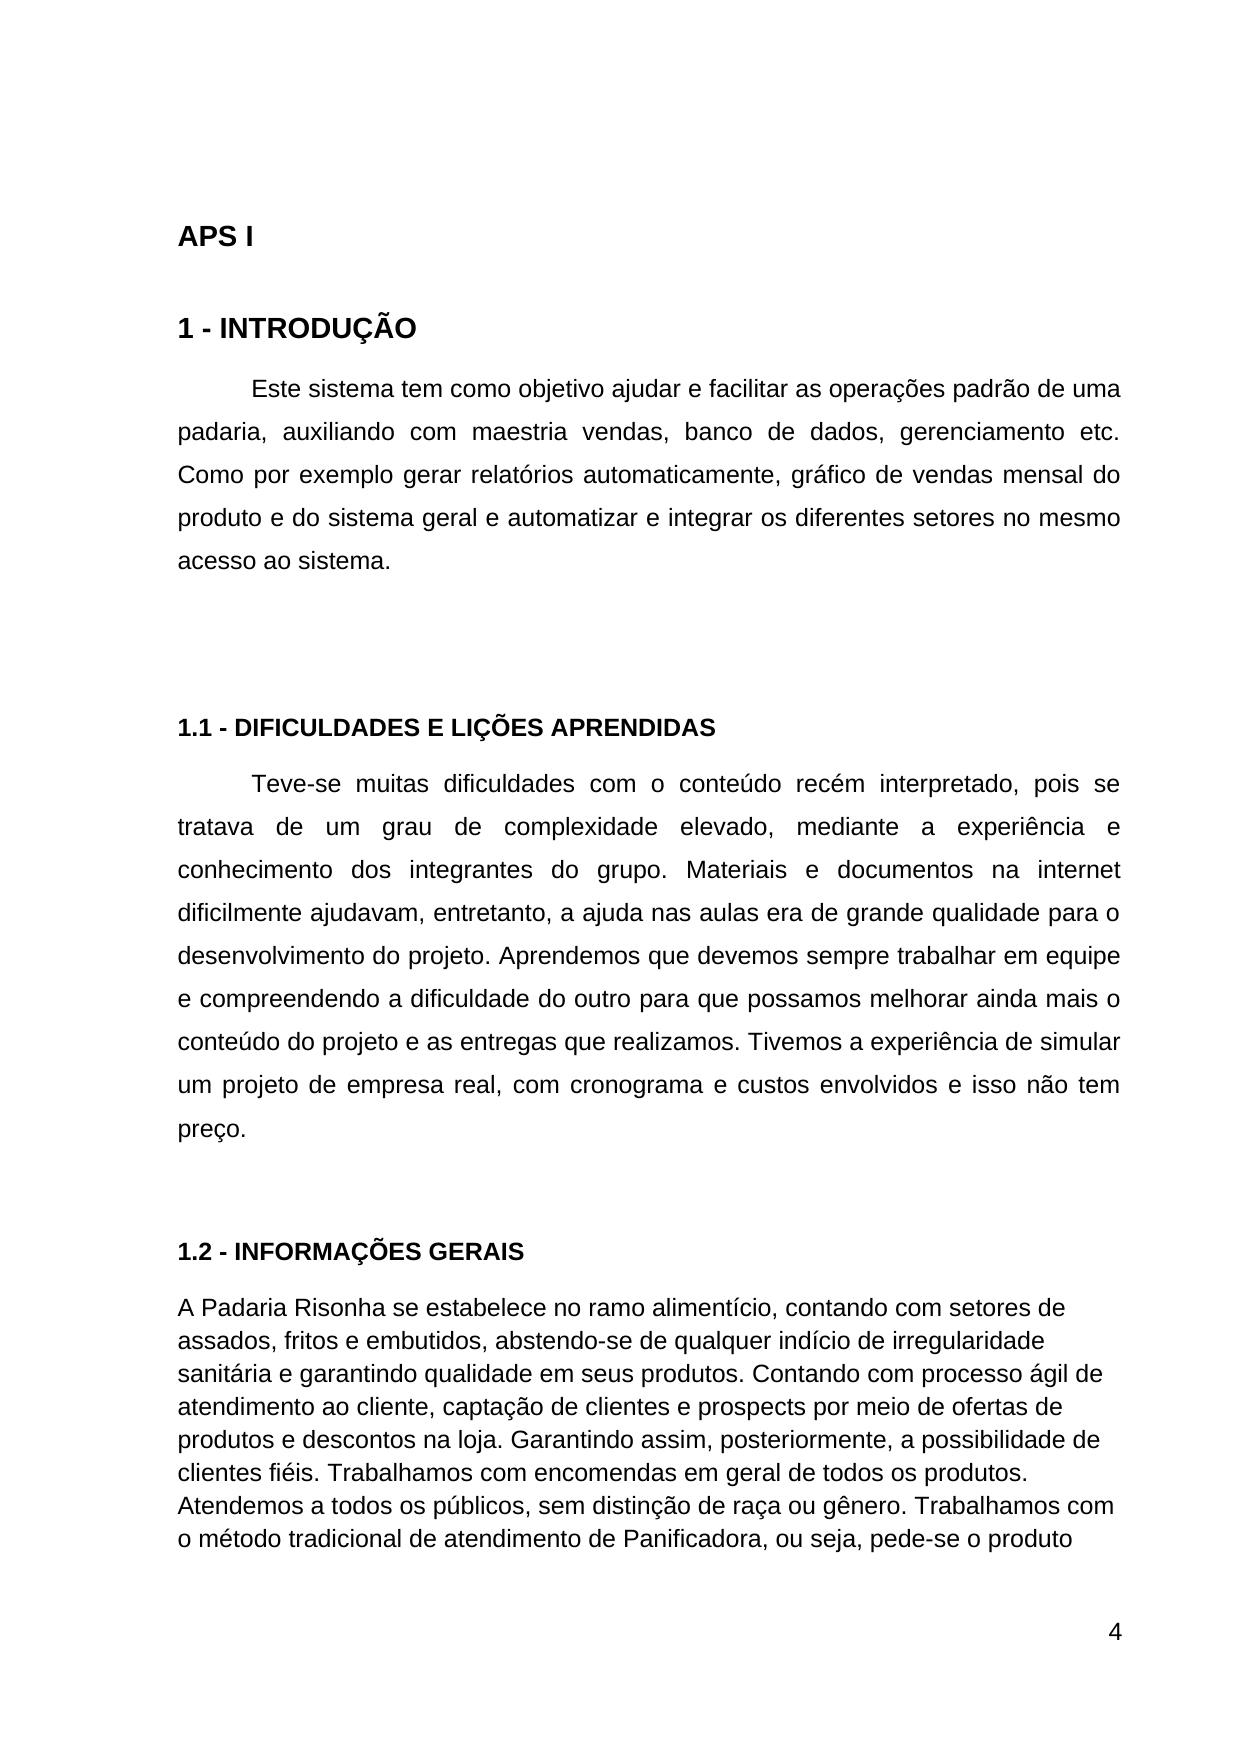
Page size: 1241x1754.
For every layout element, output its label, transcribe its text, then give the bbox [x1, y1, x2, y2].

subtitle 1 - INTRODUÇÃO [177, 311, 1122, 344]
subtitle 1.1 - DIFICULDADES E LIÇÕES APRENDIDAS [177, 713, 1122, 742]
text Teve-se muitas dificuldades com o conteúdo recém interpretado, pois se tratava de um grau de complexidade elevado, mediante a experiência e conhecimento dos integrantes do grupo. Materiais e documentos na internet dificilmente ajudavam, entretanto, a ajuda nas aulas era de grande qualidade para o desenvolvimento do projeto. Aprendemos que devemos sempre trabalhar em equipe e compreendendo a dificuldade do outro para que possamos melhorar ainda mais o conteúdo do projeto e as entregas que realizamos. Tivemos a experiência de simular um projeto de empresa real, com cronograma e custos envolvidos e isso não tem preço. [177, 769, 1122, 1142]
subtitle 1.2 - INFORMAÇÕES GERAIS [177, 1237, 1122, 1266]
text A Padaria Risonha se estabelece no ramo alimentício, contando com setores de assados, fritos e embutidos, abstendo-se de qualquer indício de irregularidade sanitária e garantindo qualidade em seus produtos. Contando com processo ágil de atendimento ao cliente, captação de clientes e prospects por meio de ofertas de produtos e descontos na loja. Garantindo assim, posteriormente, a possibilidade de clientes fiéis. Trabalhamos com encomendas em geral de todos os produtos. Atendemos a todos os públicos, sem distinção de raça ou gênero. Trabalhamos com o método tradicional de atendimento de Panificadora, ou seja, pede-se o produto [177, 1293, 1122, 1553]
text Este sistema tem como objetivo ajudar e facilitar as operações padrão de uma padaria, auxiliando com maestria vendas, banco de dados, gerenciamento etc. Como por exemplo gerar relatórios automaticamente, gráfico de vendas mensal do produto e do sistema geral e automatizar e integrar os diferentes setores no mesmo acesso ao sistema. [177, 374, 1122, 575]
subtitle APS I [177, 219, 1122, 252]
